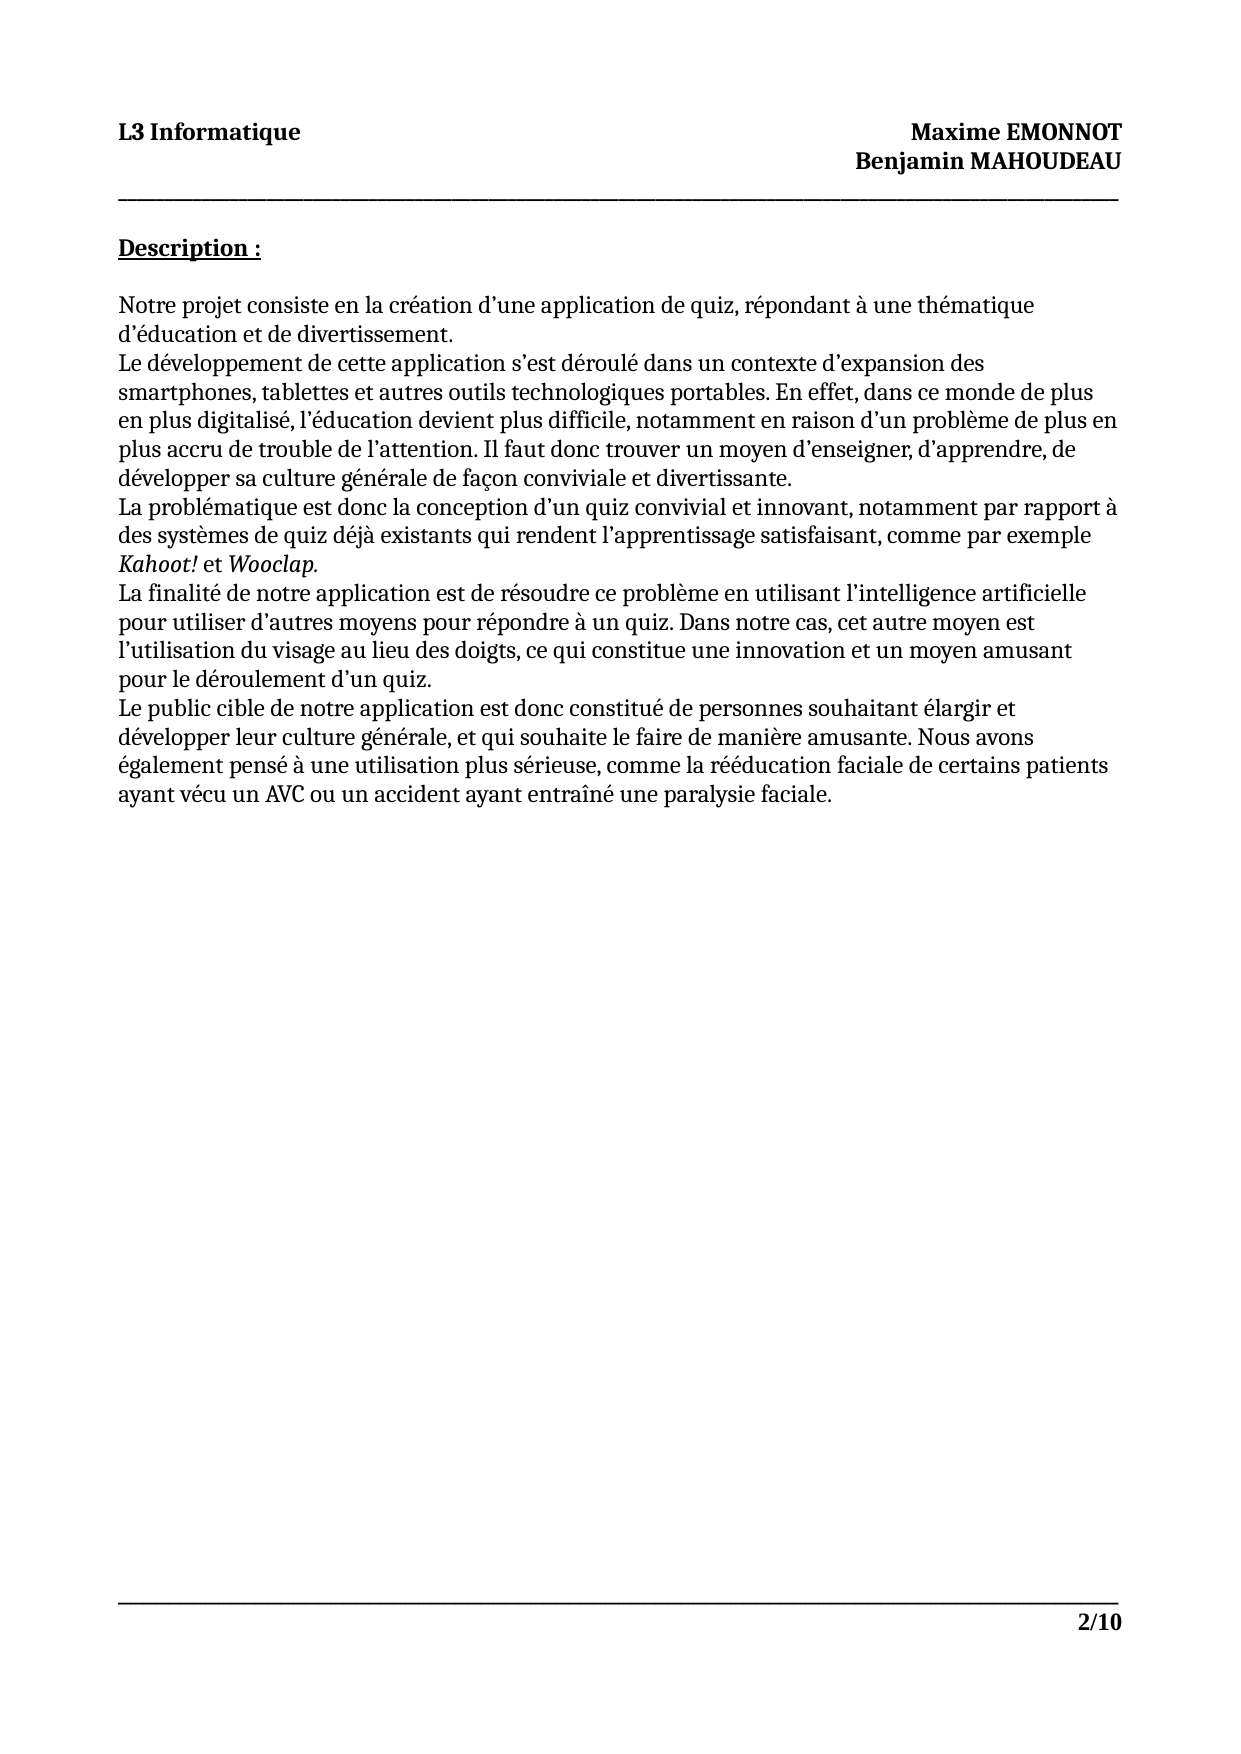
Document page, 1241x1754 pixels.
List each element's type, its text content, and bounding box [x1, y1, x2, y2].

text Description : [118, 234, 1122, 263]
text Notre projet consiste en la création d’une application de quiz, répondant à une thématique d’éducation et de divertissement. [118, 291, 1122, 349]
text La problématique est donc la conception d’un quiz convivial et innovant, notamment par rapport à des systèmes de quiz déjà existants qui rendent l’apprentissage satisfaisant, comme par exemple Kahoot! et Wooclap. [118, 493, 1122, 579]
text La finalité de notre application est de résoudre ce problème en utilisant l’intelligence artificielle pour utiliser d’autres moyens pour répondre à un quiz. Dans notre cas, cet autre moyen est l’utilisation du visage au lieu des doigts, ce qui constitue une innovation et un moyen amusant pour le déroulement d’un quiz. Le public cible de notre application est donc constitué de personnes souhaitant élargir et développer leur culture générale, et qui souhaite le faire de manière amusante. Nous avons également pensé à une utilisation plus sérieuse, comme la rééducation faciale de certains patients ayant vécu un AVC ou un accident ayant entraîné une paralysie faciale. [118, 579, 1122, 809]
text Le développement de cette application s’est déroulé dans un contexte d’expansion des smartphones, tablettes et autres outils technologiques portables. En effet, dans ce monde de plus en plus digitalisé, l’éducation devient plus difficile, notamment en raison d’un problème de plus en plus accru de trouble de l’attention. Il faut donc trouver un moyen d’enseigner, d’apprendre, de développer sa culture générale de façon conviviale et divertissante. [118, 349, 1122, 493]
